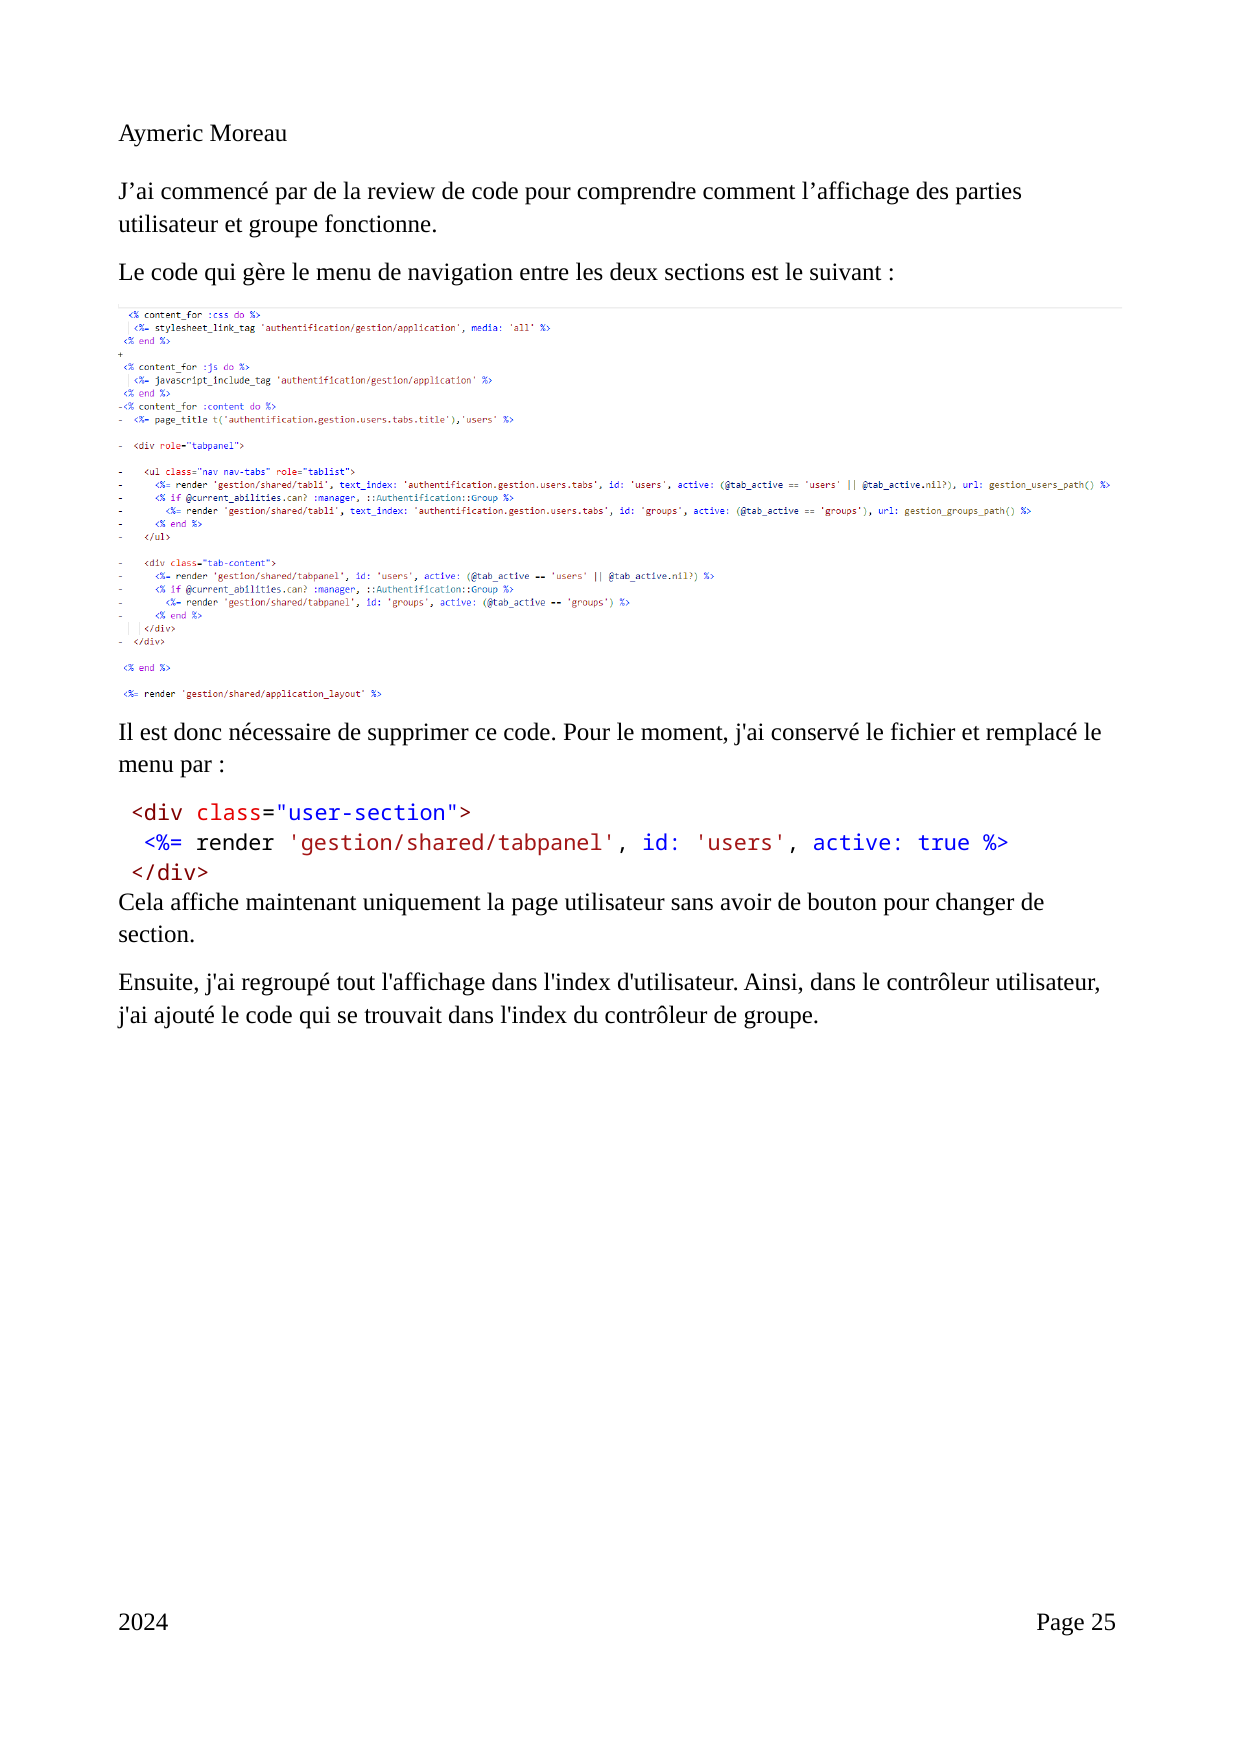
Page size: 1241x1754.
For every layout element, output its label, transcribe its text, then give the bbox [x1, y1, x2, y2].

text <div class="user-section"> [118, 797, 1122, 827]
text <%= render 'gestion/shared/tabpanel', id: 'users', active: true %> [118, 827, 1122, 857]
text Cela affiche maintenant uniquement la page utilisateur sans avoir de bouton pour changer de section. [118, 887, 1122, 948]
text J’ai commencé par de la review de code pour comprendre comment l’affichage des parties utilisateur et groupe fonctionne. [118, 176, 1122, 238]
text Le code qui gère le menu de navigation entre les deux sections est le suivant : [118, 257, 1122, 286]
text </div> [118, 857, 1122, 887]
text Il est donc nécessaire de supprimer ce code. Pour le moment, j'ai conservé le fichier et remplacé le menu par : [118, 713, 1122, 778]
picture [118, 304, 1123, 713]
text Ensuite, j'ai regroupé tout l'affichage dans l'index d'utilisateur. Ainsi, dans le contrôleur utilisateur, j'ai ajouté le code qui se trouvait dans l'index du contrôleur de groupe. [118, 967, 1122, 1029]
